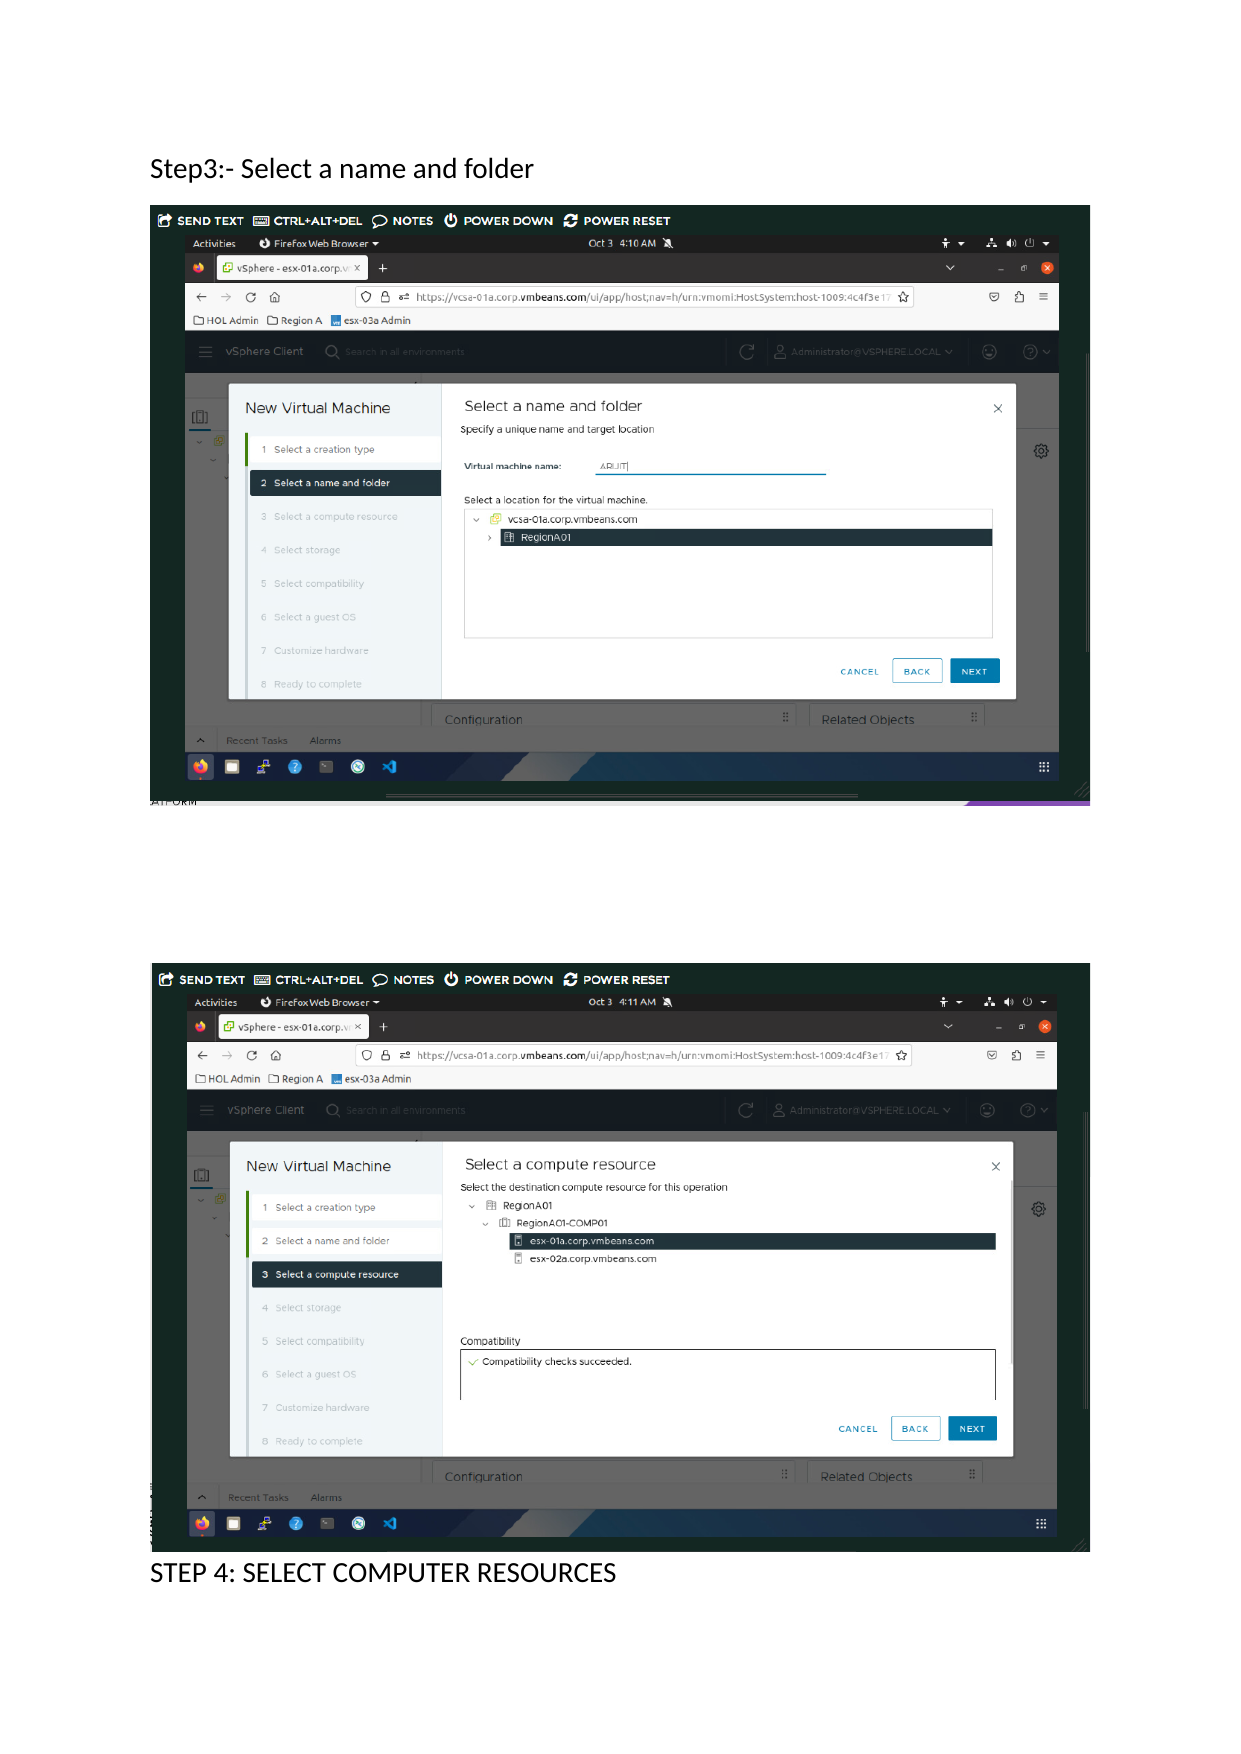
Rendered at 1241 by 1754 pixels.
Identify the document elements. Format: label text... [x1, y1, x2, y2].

picture [150, 963, 1091, 1552]
text STEP 4: SELECT COMPUTER RESOURCES [150, 1552, 1090, 1590]
text Step3:- Select a name and folder [150, 150, 1090, 186]
picture [150, 205, 1091, 806]
